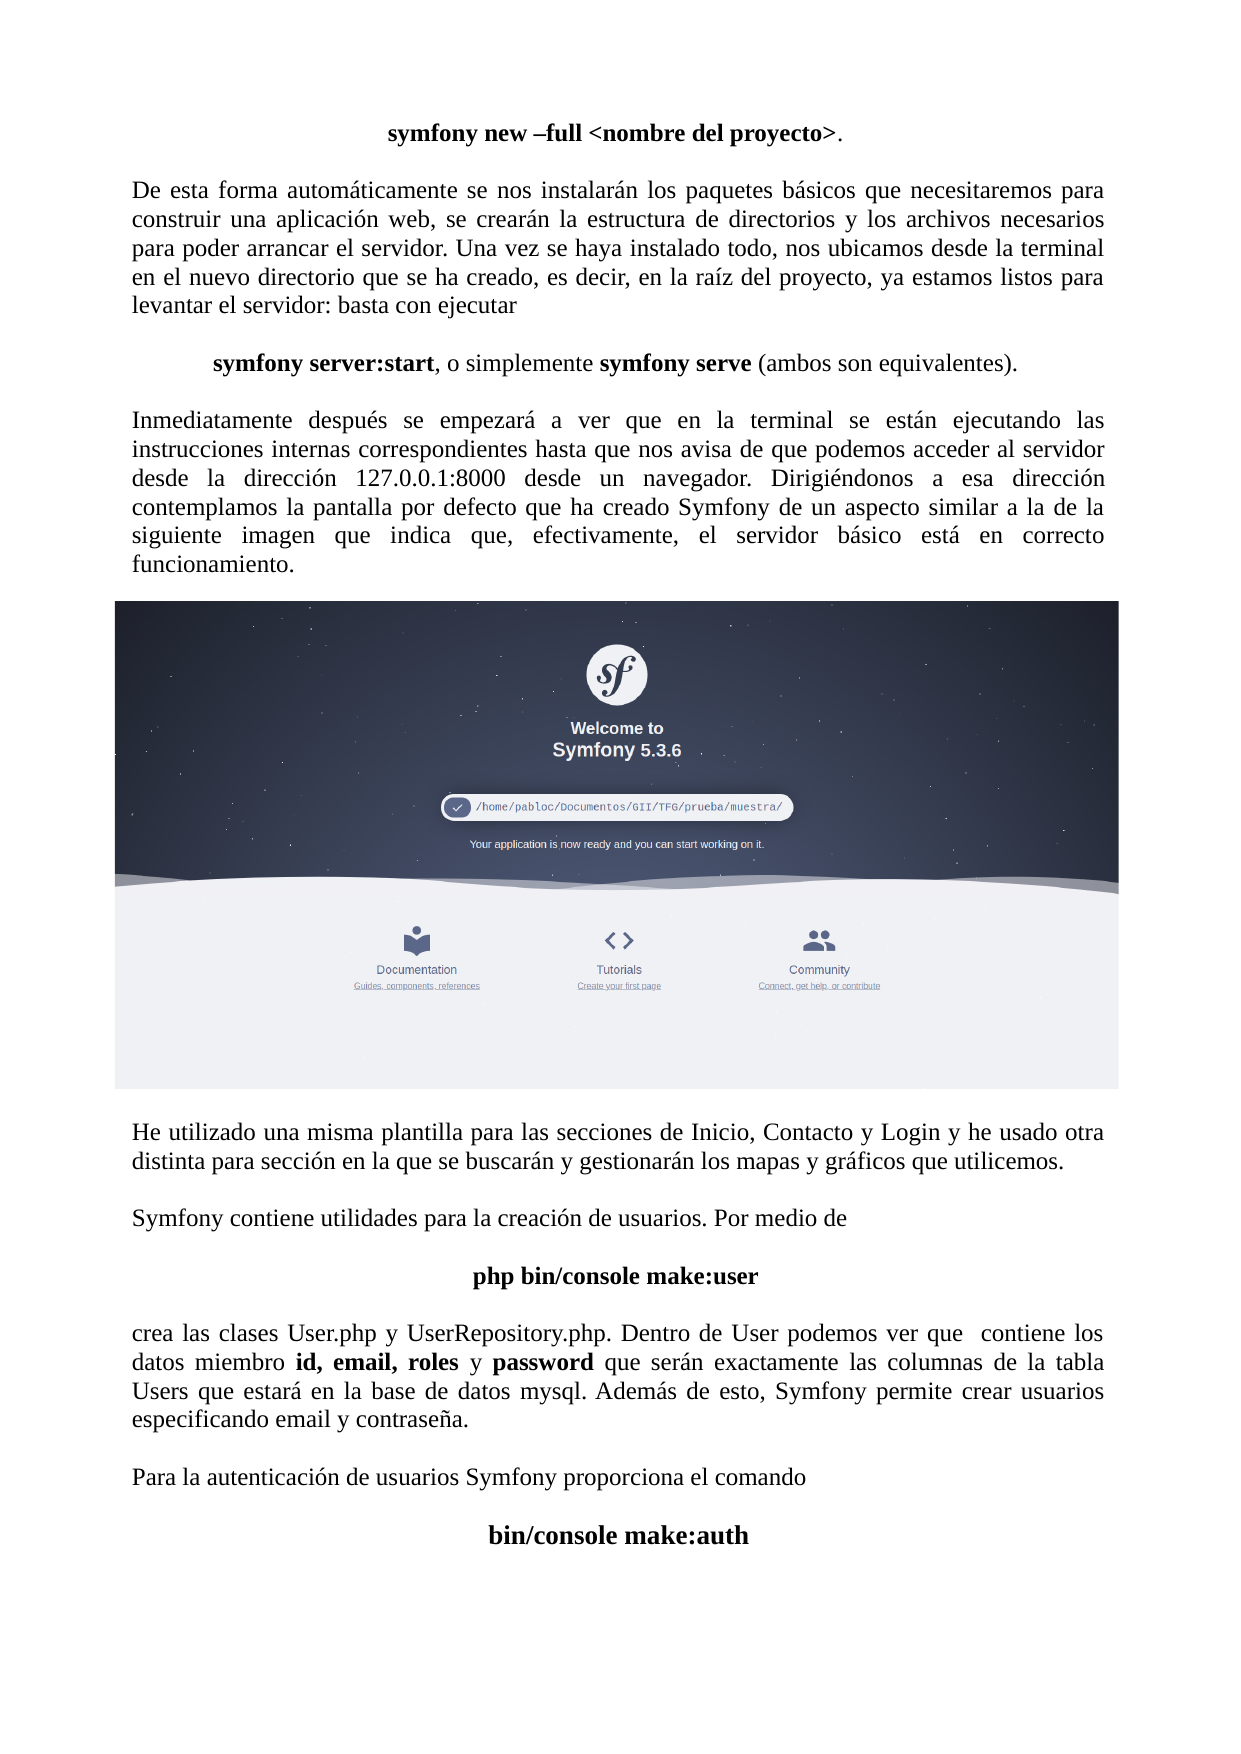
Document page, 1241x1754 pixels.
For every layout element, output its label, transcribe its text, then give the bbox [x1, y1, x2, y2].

text De esta forma automáticamente se nos instalarán los paquetes básicos que necesitaremos para construir una aplicación web, se crearán la estructura de directorios y los archivos necesarios para poder arrancar el servidor. Una vez se haya instalado todo, nos ubicamos desde la terminal en el nuevo directorio que se ha creado, es decir, en la raíz del proyecto, ya estamos listos para levantar el servidor: basta con ejecutar [132, 176, 1106, 319]
picture [114, 601, 1119, 1089]
text php bin/console make:user [132, 1261, 1106, 1289]
text symfony new –full <nombre del proyecto>. [132, 118, 1106, 147]
text Para la autenticación de usuarios Symfony proporciona el comando [132, 1462, 1106, 1491]
text He utilizado una misma plantilla para las secciones de Inicio, Contacto y Login y he usado otra distinta para sección en la que se buscarán y gestionarán los mapas y gráficos que utilicemos. [132, 1117, 1106, 1174]
text symfony server:start, o simplemente symfony serve (ambos son equivalentes). [132, 348, 1106, 377]
text bin/console make:auth [132, 1519, 1106, 1551]
text crea las clases User.php y UserRepository.php. Dentro de User podemos ver que contiene los datos miembro id, email, roles y password que serán exactamente las columnas de la tabla Users que estará en la base de datos mysql. Además de esto, Symfony permite crear usuarios especificando email y contraseña. [132, 1318, 1106, 1433]
text Symfony contiene utilidades para la creación de usuarios. Por medio de [132, 1203, 1106, 1232]
text Inmediatamente después se empezará a ver que en la terminal se están ejecutando las instrucciones internas correspondientes hasta que nos avisa de que podemos acceder al servidor desde la dirección 127.0.0.1:8000 desde un navegador. Dirigiéndonos a esa dirección contemplamos la pantalla por defecto que ha creado Symfony de un aspecto similar a la de la siguiente imagen que indica que, efectivamente, el servidor básico está en correcto funcionamiento. [132, 406, 1106, 578]
